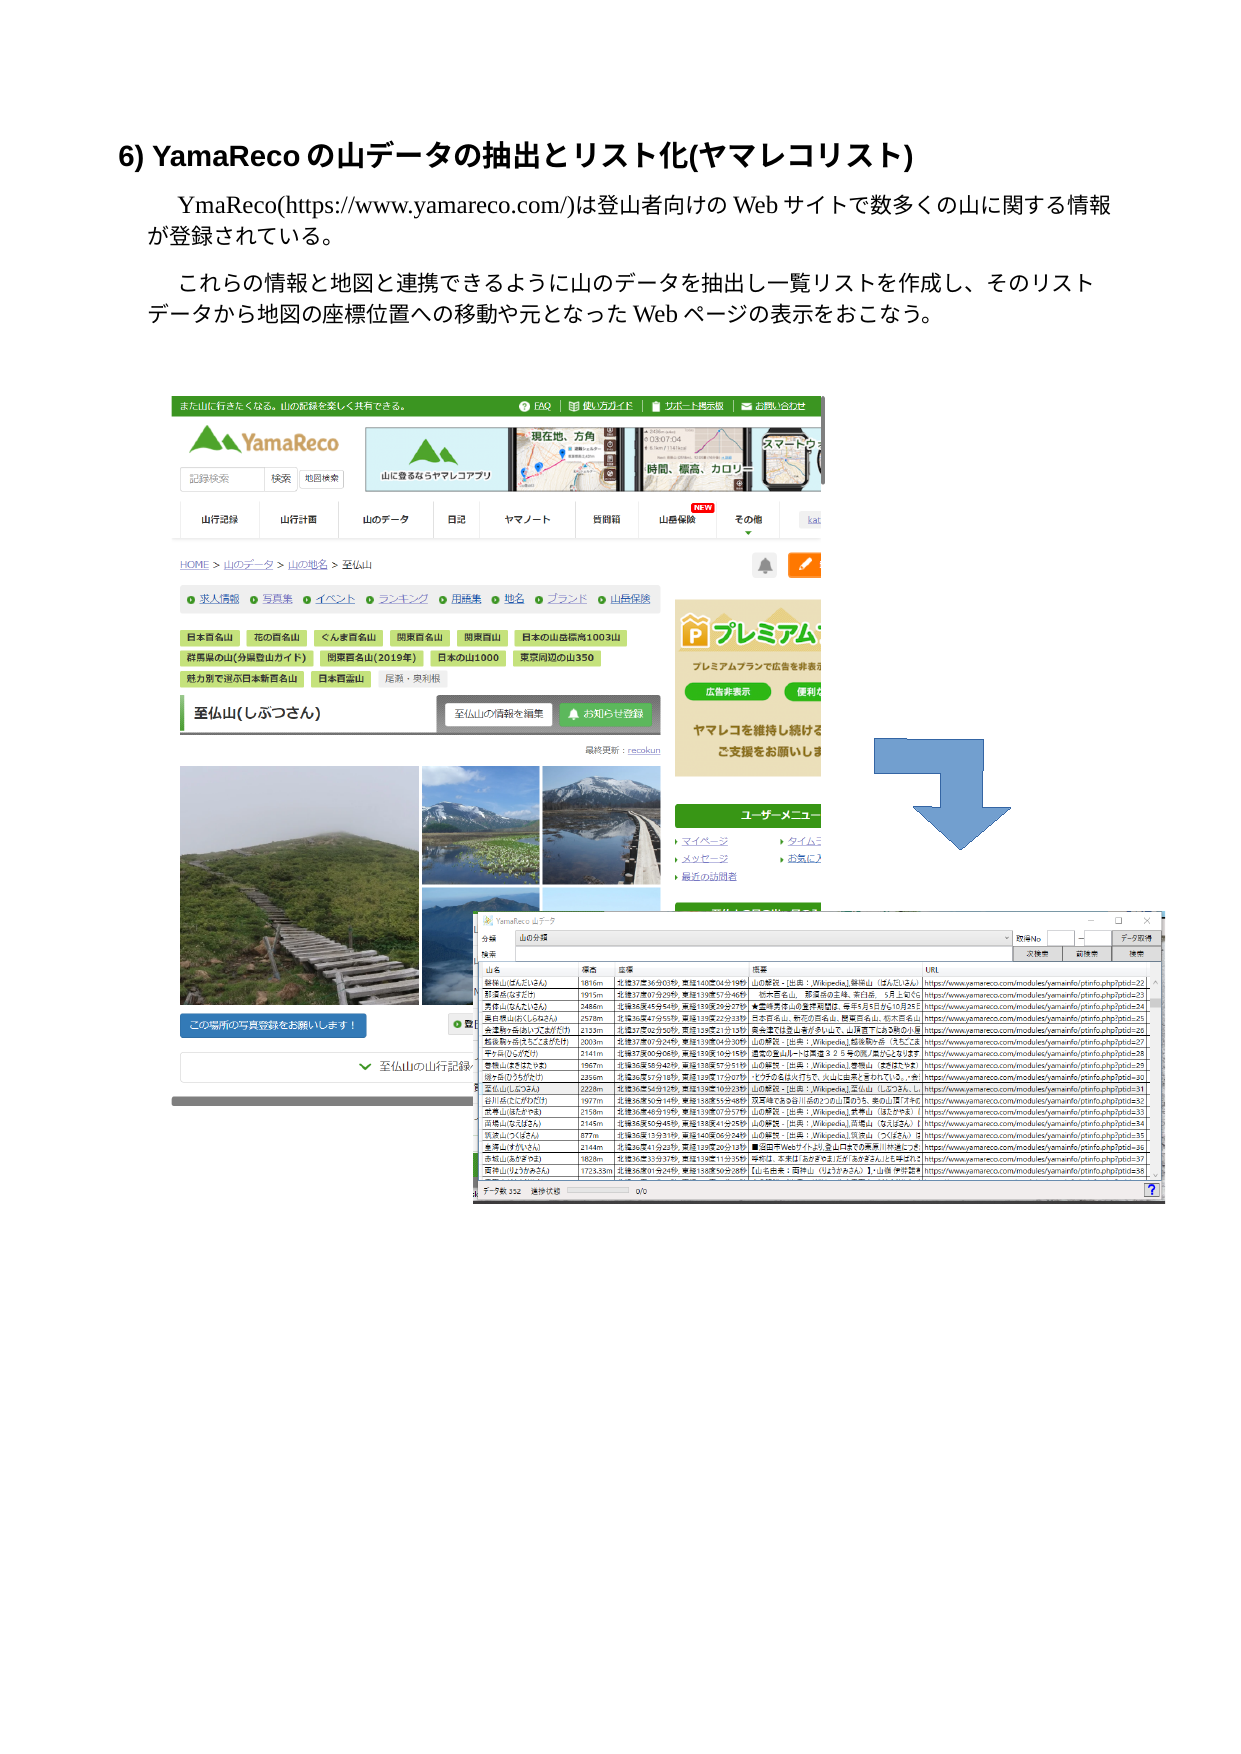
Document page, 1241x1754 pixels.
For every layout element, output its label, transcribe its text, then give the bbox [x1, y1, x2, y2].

text これらの情報と地図と連携できるように山のデータを抽出し一覧リストを作成し、そのリストデータから地図の座標位置への移動や元となったWebページの表示をおこなう。 [148, 266, 1122, 329]
text YmaReco(https://www.yamareco.com/)は登山者向けのWebサイトで数多くの山に関する情報が登録されている。 [148, 188, 1122, 251]
subtitle 6) YamaRecoの山データの抽出とリスト化(ヤマレコリスト) [118, 133, 1122, 175]
picture [171, 396, 1166, 1204]
